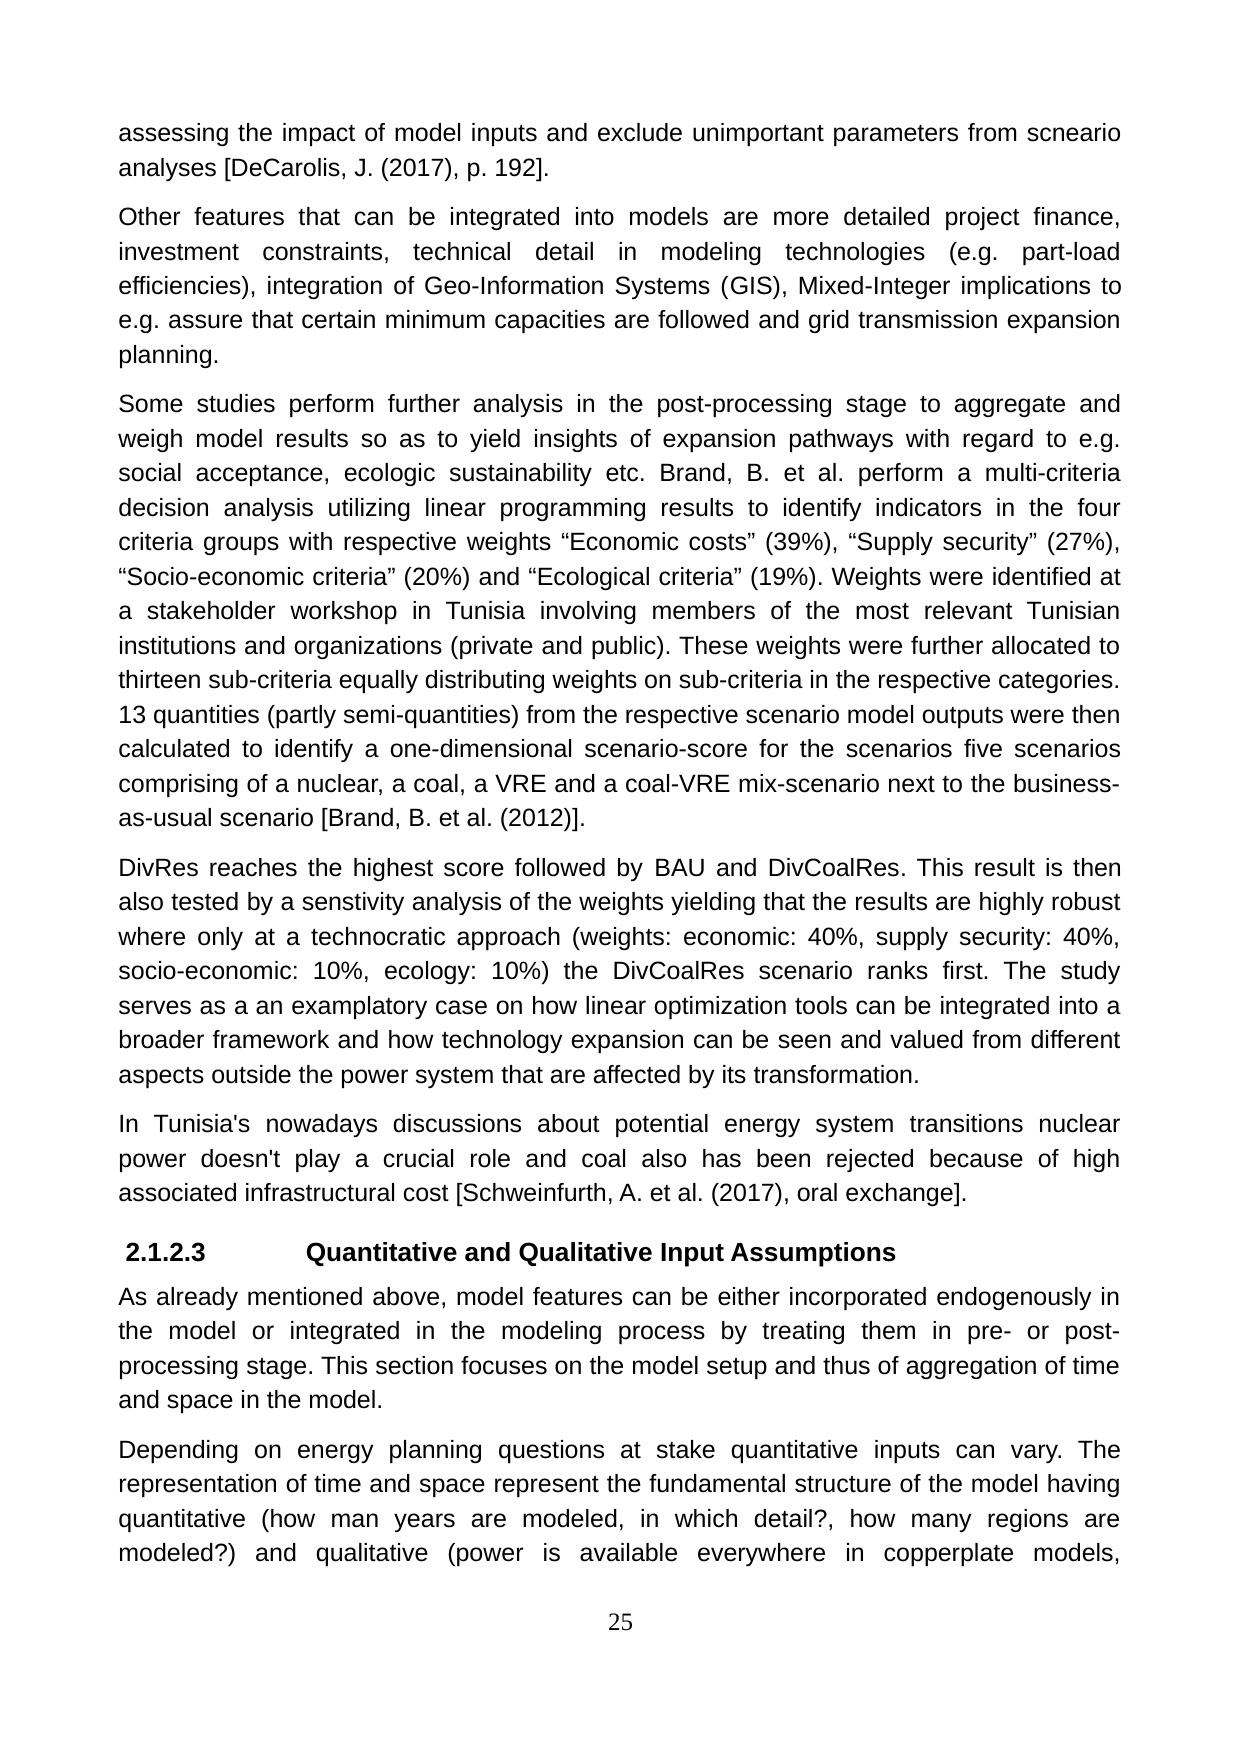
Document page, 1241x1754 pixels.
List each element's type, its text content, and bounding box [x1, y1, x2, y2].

text assessing the impact of model inputs and exclude unimportant parameters from scneario analyses [DeCarolis, J. (2017), p. 192]. [118, 118, 1122, 181]
text In Tunisia's nowadays discussions about potential energy system transitions nuclear power doesn't play a crucial role and coal also has been rejected because of high associated infrastructural cost [Schweinfurth, A. et al. (2017), oral exchange]. [118, 1109, 1122, 1207]
text Other features that can be integrated into models are more detailed project finance, investment constraints, technical detail in modeling technologies (e.g. part-load efficiencies), integration of Geo-Information Systems (GIS), Mixed-Integer implications to e.g. assure that certain minimum capacities are followed and grid transmission expansion planning. [118, 202, 1122, 369]
text Some studies perform further analysis in the post-processing stage to aggregate and weigh model results so as to yield insights of expansion pathways with regard to e.g. social acceptance, ecologic sustainability etc. Brand, B. et al. perform a multi-criteria decision analysis utilizing linear programming results to identify indicators in the four criteria groups with respective weights “Economic costs” (39%), “Supply security” (27%), “Socio-economic criteria” (20%) and “Ecological criteria” (19%). Weights were identified at a stakeholder workshop in Tunisia involving members of the most relevant Tunisian institutions and organizations (private and public). These weights were further allocated to thirteen sub-criteria equally distributing weights on sub-criteria in the respective categories. 13 quantities (partly semi-quantities) from the respective scenario model outputs were then calculated to identify a one-dimensional scenario-score for the scenarios five scenarios comprising of a nuclear, a coal, a VRE and a coal-VRE mix-scenario next to the business-as-usual scenario [Brand, B. et al. (2012)]. [118, 389, 1122, 832]
text Depending on energy planning questions at stake quantitative inputs can vary. The representation of time and space represent the fundamental structure of the model having quantitative (how man years are modeled, in which detail?, how many regions are modeled?) and qualitative (power is available everywhere in copperplate models, [118, 1434, 1122, 1567]
text DivRes reaches the highest score followed by BAU and DivCoalRes. This result is then also tested by a senstivity analysis of the weights yielding that the results are highly robust where only at a technocratic approach (weights: economic: 40%, supply security: 40%, socio-economic: 10%, ecology: 10%) the DivCoalRes scenario ranks first. The study serves as a an examplatory case on how linear optimization tools can be integrated into a broader framework and how technology expansion can be seen and valued from different aspects outside the power system that are affected by its transformation. [118, 853, 1122, 1088]
text As already mentioned above, model features can be either incorporated endogenously in the model or integrated in the modeling process by treating them in pre- or post-processing stage. This section focuses on the model setup and thus of aggregation of time and space in the model. [118, 1282, 1122, 1414]
subtitle Quantitative and Qualitative Input Assumptions [118, 1236, 1122, 1267]
